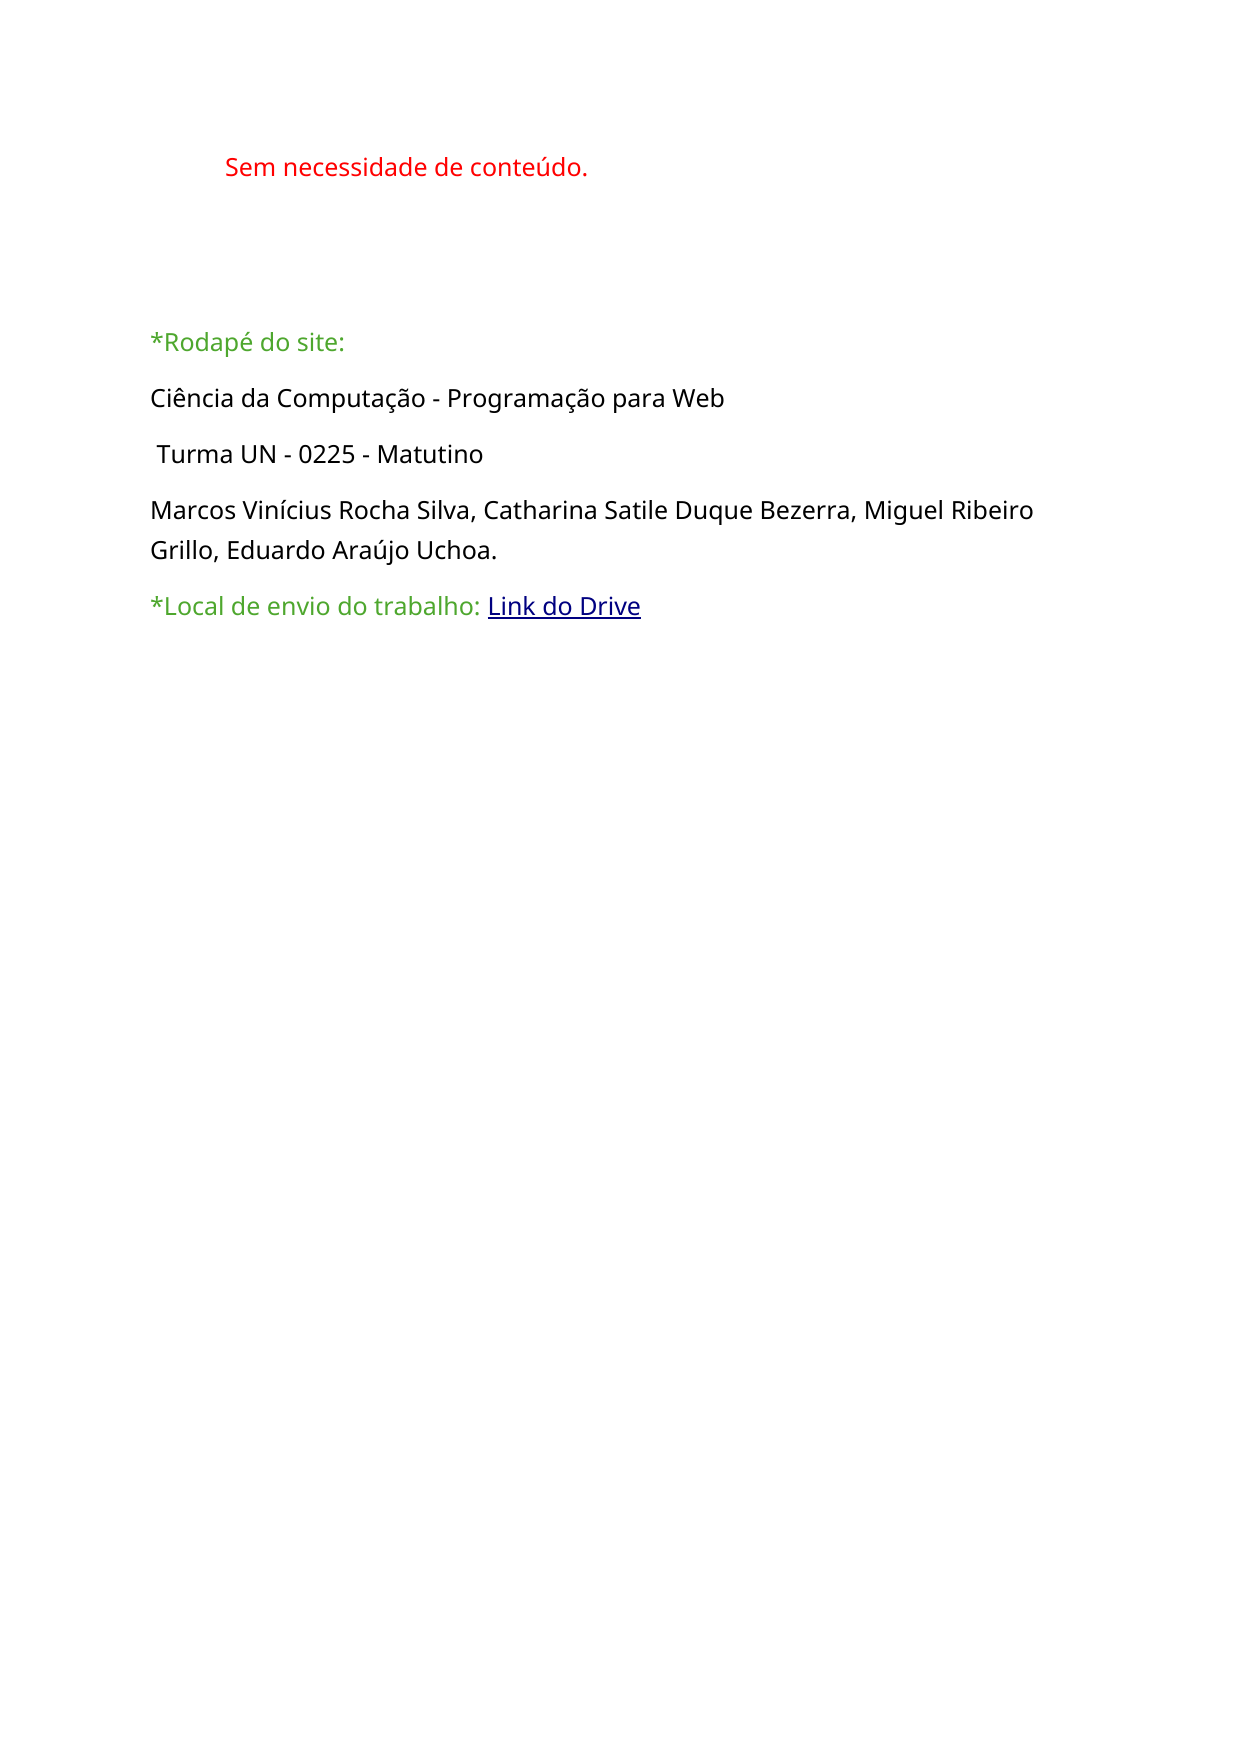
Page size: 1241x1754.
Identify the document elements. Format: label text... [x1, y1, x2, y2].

text *Local de envio do trabalho: Link do Drive [150, 589, 1090, 623]
text Marcos Vinícius Rocha Silva, Catharina Satile Duque Bezerra, Miguel Ribeiro Grillo, Eduardo Araújo Uchoa. [150, 493, 1090, 567]
text *Rodapé do site: [150, 324, 1090, 359]
list Sem necessidade de conteúdo. [225, 150, 1090, 184]
text Ciência da Computação - Programação para Web [150, 381, 1090, 415]
text Turma UN - 0225 - Matutino [150, 437, 1090, 471]
